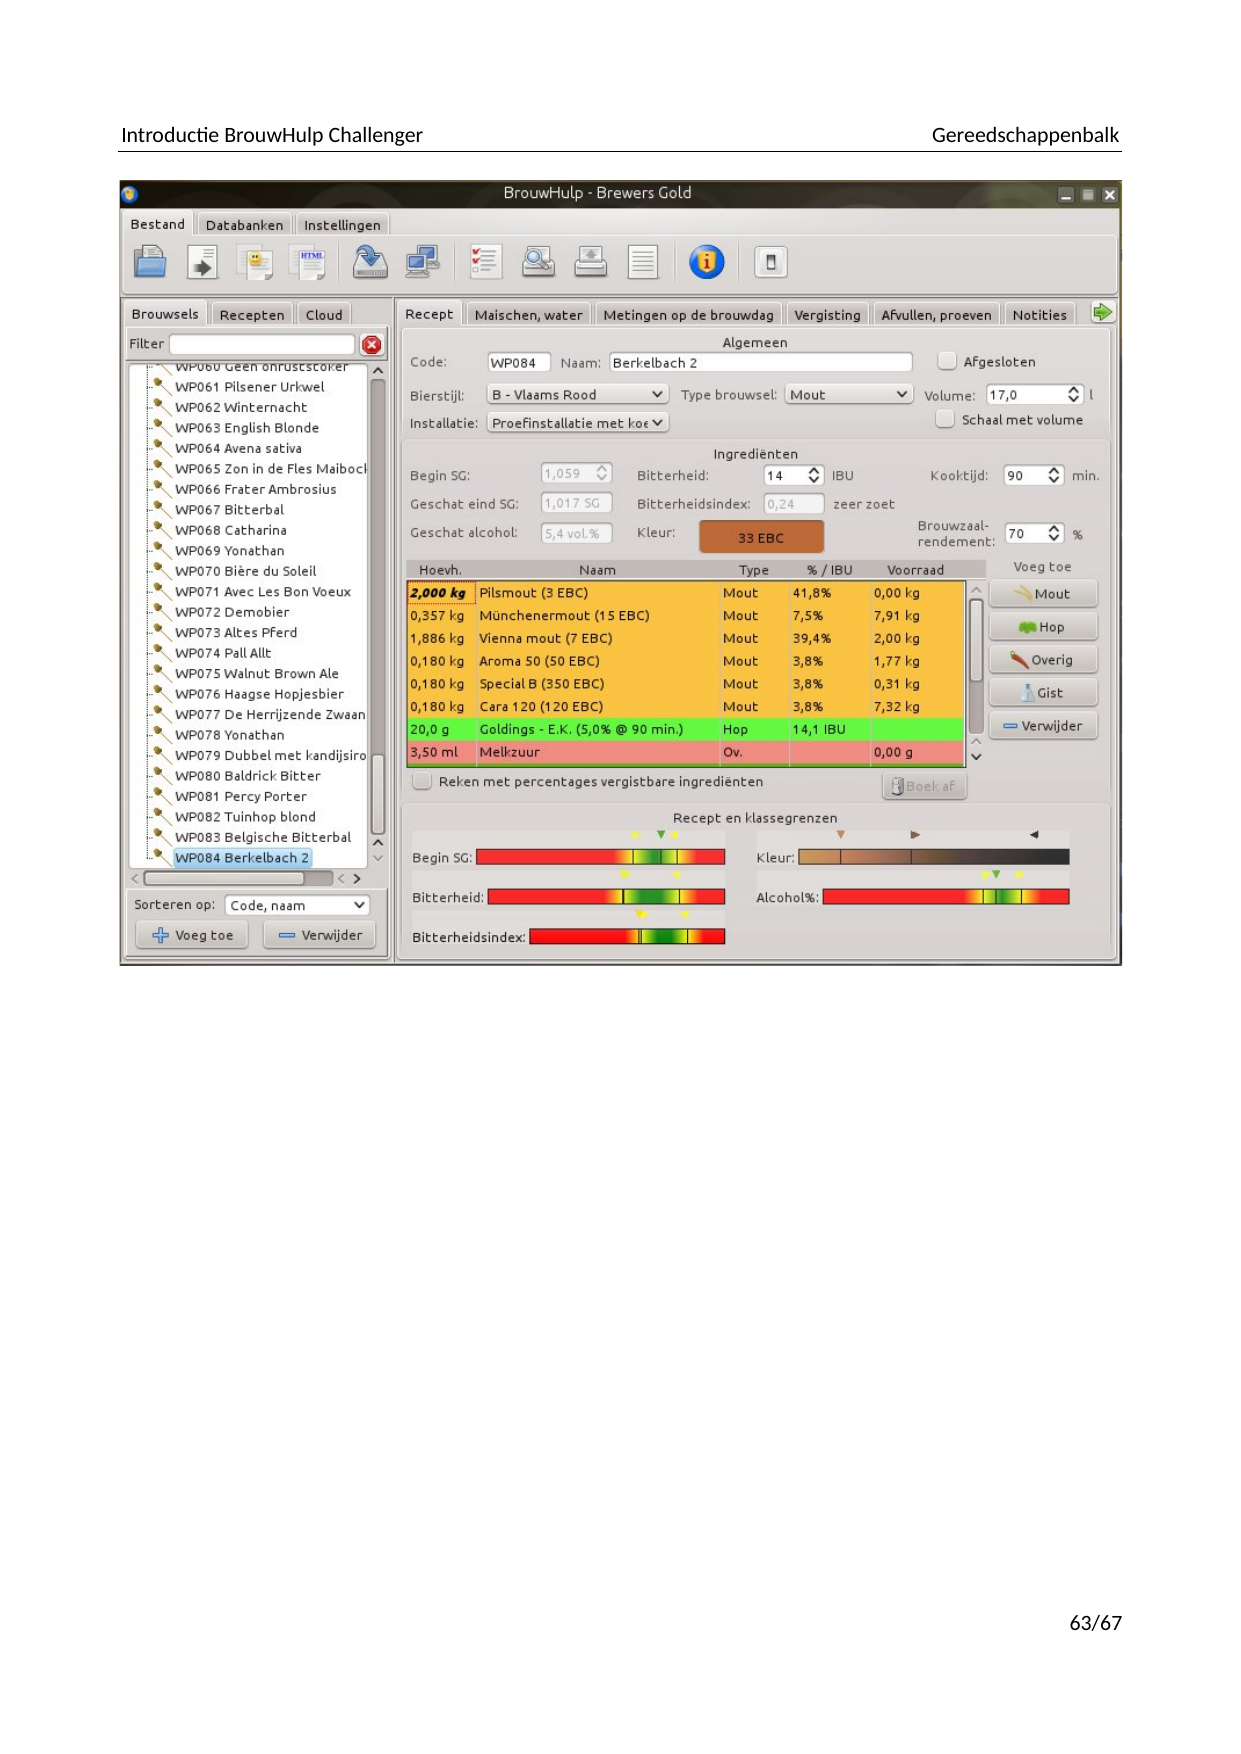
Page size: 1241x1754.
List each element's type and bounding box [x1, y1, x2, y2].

picture [119, 180, 1123, 966]
